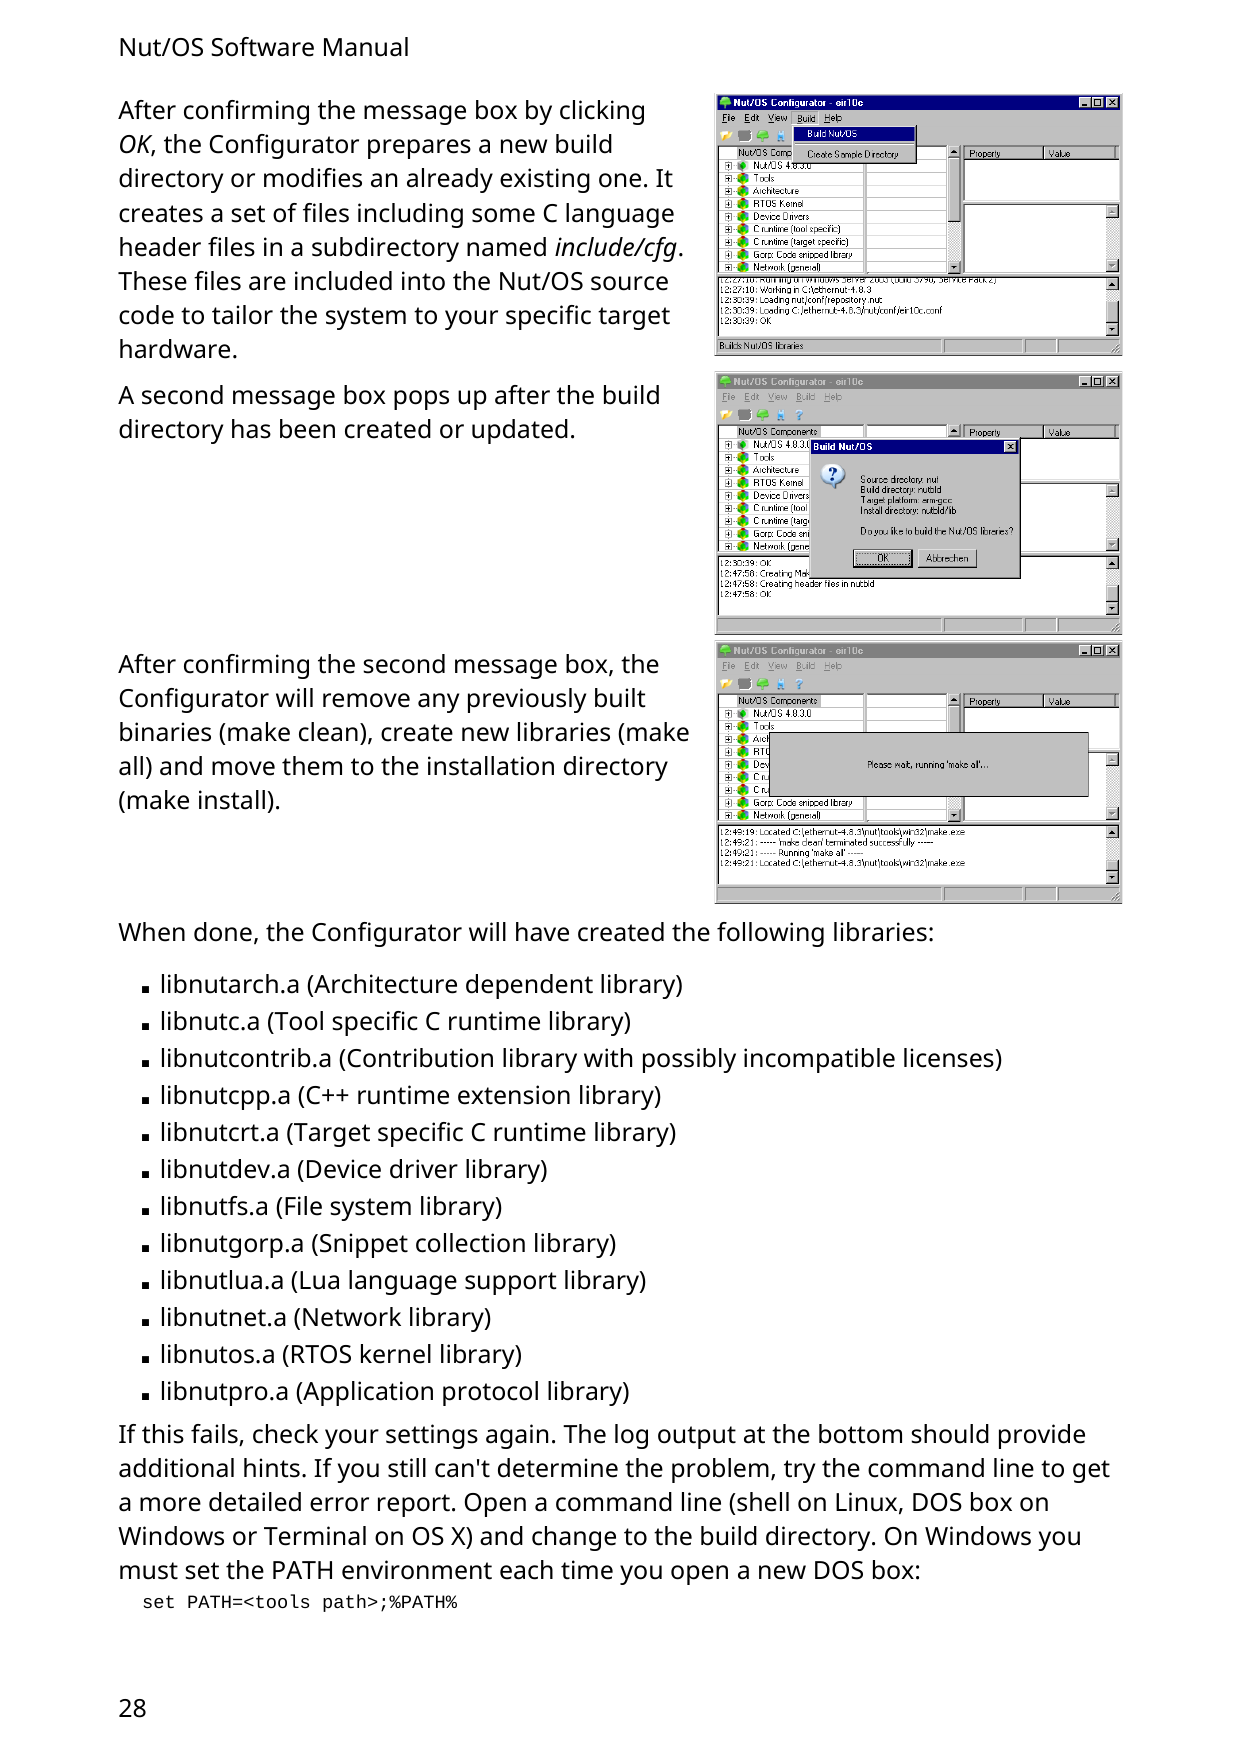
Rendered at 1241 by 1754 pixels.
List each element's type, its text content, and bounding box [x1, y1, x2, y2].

list libnutarch.a (Architecture dependent library) [142, 967, 1122, 1001]
text After confirming the second message box, the Configurator will remove any previously built binaries (make clean), create new libraries (make all) and move them to the installation directory (make install). [118, 646, 714, 903]
picture [714, 371, 1123, 635]
picture [714, 93, 1123, 356]
picture [714, 640, 1123, 904]
list libnutos.a (RTOS kernel library) [142, 1337, 1122, 1371]
text If this fails, check your settings again. The log output at the bottom should provide additional hints. If you still can't determine the problem, try the command line to get a more detailed error report. Open a command line (shell on Linux, DOS box on Windows or Terminal on OS X) and change to the build directory. On Windows you must set the PATH environment each time you open a new DOS box: [118, 1417, 1122, 1587]
list libnutnet.a (Network library) [142, 1300, 1122, 1334]
list libnutfs.a (File system library) [142, 1189, 1122, 1223]
text When done, the Configurator will have created the following libraries: [118, 915, 1122, 949]
list libnutdev.a (Device driver library) [142, 1152, 1122, 1186]
list libnutlua.a (Lua language support library) [142, 1263, 1122, 1297]
text After confirming the message box by clicking OK, the Configurator prepares a new build directory or modifies an already existing one. It creates a set of files including some C language header files in a subdirectory named include/cfg. These files are included into the Nut/OS source code to tailor the system to your specific target hardware. [118, 93, 1122, 366]
list libnutc.a (Tool specific C runtime library) [142, 1004, 1122, 1038]
list libnutpro.a (Application protocol library) [142, 1374, 1122, 1408]
list libnutgorp.a (Snippet collection library) [142, 1226, 1122, 1260]
text set PATH=<tools path>;%PATH% [142, 1593, 1122, 1614]
list libnutcpp.a (C++ runtime extension library) [142, 1078, 1122, 1112]
text A second message box pops up after the build directory has been created or updated. [118, 377, 714, 634]
list libnutcrt.a (Target specific C runtime library) [142, 1115, 1122, 1149]
list libnutcontrib.a (Contribution library with possibly incompatible licenses) [142, 1041, 1122, 1075]
